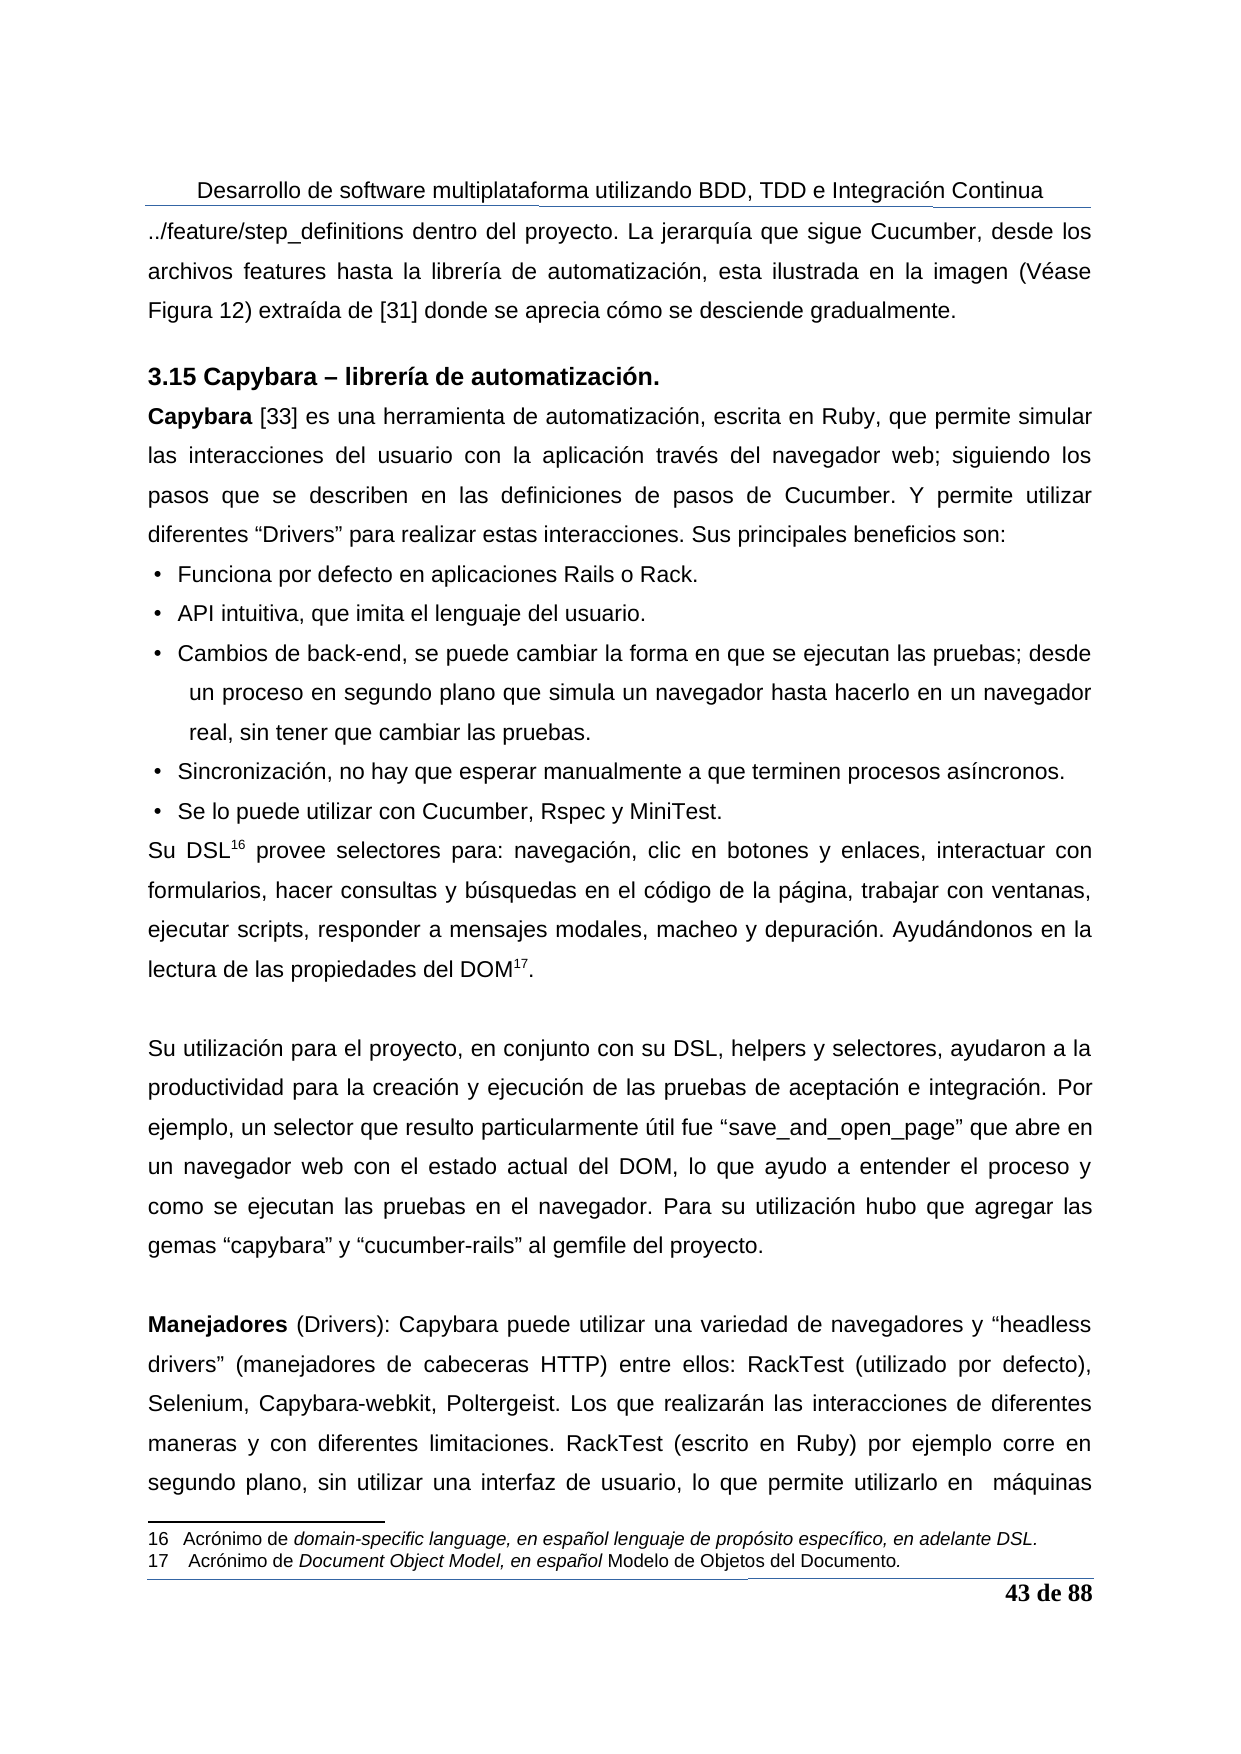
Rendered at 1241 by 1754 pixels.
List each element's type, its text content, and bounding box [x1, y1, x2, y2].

list Cambios de back-end, se puede cambiar la forma en que se ejecutan las pruebas; desde un proceso en segundo plano que simula un navegador hasta hacerlo en un navegador real, sin tener que cambiar las pruebas. [153, 640, 1093, 745]
list API intuitiva, que imita el lenguaje del usuario. [153, 600, 1093, 627]
subtitle 3.15 Capybara – librería de automatización. [148, 362, 1093, 391]
list Se lo puede utilizar con Cucumber, Rspec y MiniTest. [153, 798, 1093, 824]
text Manejadores (Drivers): Capybara puede utilizar una variedad de navegadores y “headless drivers” (manejadores de cabeceras HTTP) entre ellos: RackTest (utilizado por defecto), Selenium, Capybara-webkit, Poltergeist. Los que realizarán las interacciones de diferentes maneras y con diferentes limitaciones. RackTest (escrito en Ruby) por ejemplo corre en segundo plano, sin utilizar una interfaz de usuario, lo que permite utilizarlo en máquinas [148, 1311, 1093, 1495]
list Sincronización, no hay que esperar manualmente a que terminen procesos asíncronos. [153, 758, 1093, 785]
text Capybara [33] es una herramienta de automatización, escrita en Ruby, que permite simular las interacciones del usuario con la aplicación través del navegador web; siguiendo los pasos que se describen en las definiciones de pasos de Cucumber. Y permite utilizar diferentes “Drivers” para realizar estas interacciones. Sus principales beneficios son: [148, 403, 1093, 548]
text Su DSL provee selectores para: navegación, clic en botones y enlaces, interactuar con formularios, hacer consultas y búsquedas en el código de la página, trabajar con ventanas, ejecutar scripts, responder a mensajes modales, macheo y depuración. Ayudándonos en la lectura de las propiedades del DOM. [148, 837, 1093, 982]
text Su utilización para el proyecto, en conjunto con su DSL, helpers y selectores, ayudaron a la productividad para la creación y ejecución de las pruebas de aceptación e integración. Por ejemplo, un selector que resulto particularmente útil fue “save_and_open_page” que abre en un navegador web con el estado actual del DOM, lo que ayudo a entender el proceso y como se ejecutan las pruebas en el navegador. Para su utilización hubo que agregar las gemas “capybara” y “cucumber-rails” al gemfile del proyecto. [148, 1035, 1093, 1258]
text Acrónimo de domain-specific language, en español lenguaje de propósito específico, en adelante DSL. [148, 1528, 1093, 1549]
list Funciona por defecto en aplicaciones Rails o Rack. [153, 561, 1093, 587]
text Acrónimo de Document Object Model, en español Modelo de Objetos del Documento. [148, 1549, 1093, 1571]
text ../feature/step_definitions dentro del proyecto. La jerarquía que sigue Cucumber, desde los archivos features hasta la librería de automatización, esta ilustrada en la imagen (Véase Figura 12) extraída de [31] donde se aprecia cómo se desciende gradualmente. [148, 218, 1093, 324]
